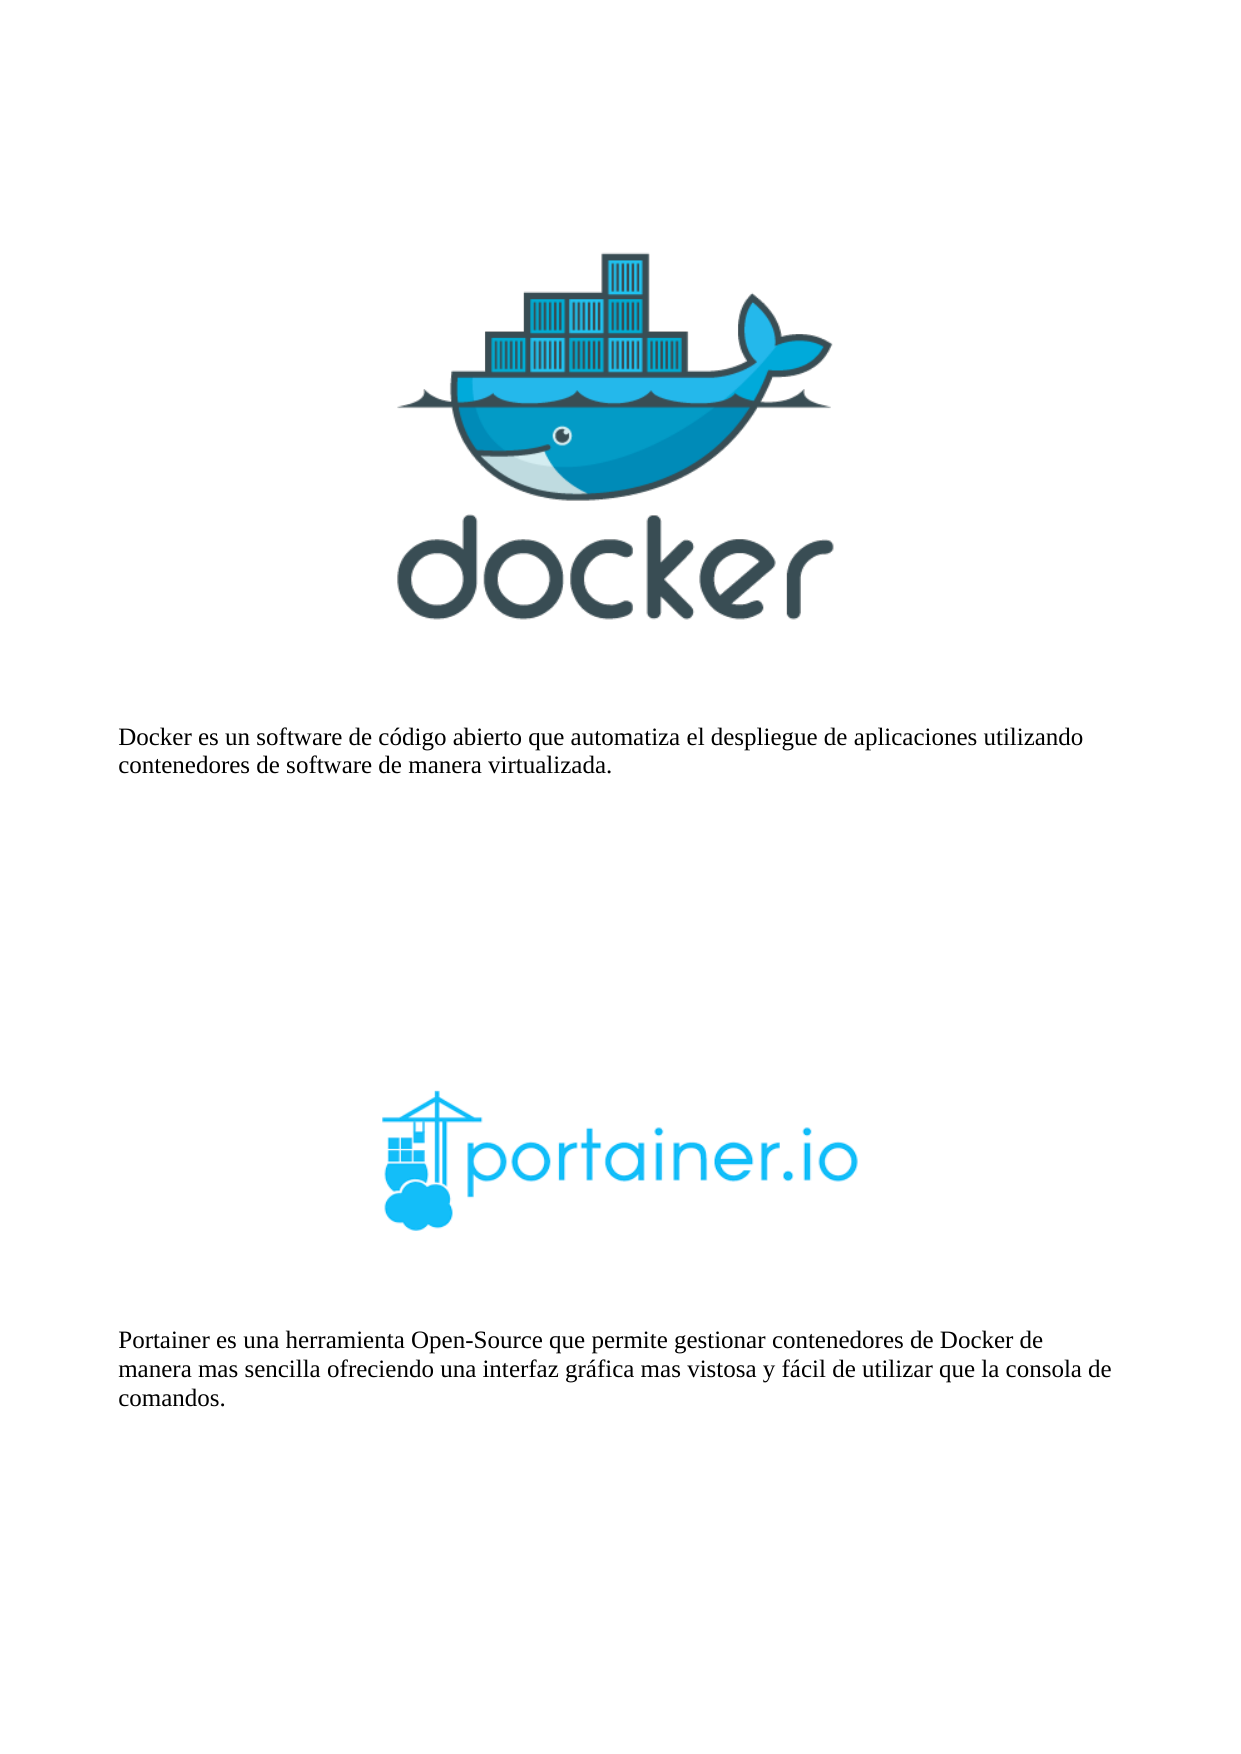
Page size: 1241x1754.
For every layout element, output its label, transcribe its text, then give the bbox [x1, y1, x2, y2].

picture [372, 1081, 869, 1241]
picture [370, 233, 870, 647]
text Docker es un software de código abierto que automatiza el despliegue de aplicaciones utilizando contenedores de software de manera virtualizada. [118, 722, 1122, 779]
text Portainer es una herramienta Open-Source que permite gestionar contenedores de Docker de manera mas sencilla ofreciendo una interfaz gráfica mas vistosa y fácil de utilizar que la consola de comandos. [118, 1326, 1122, 1412]
